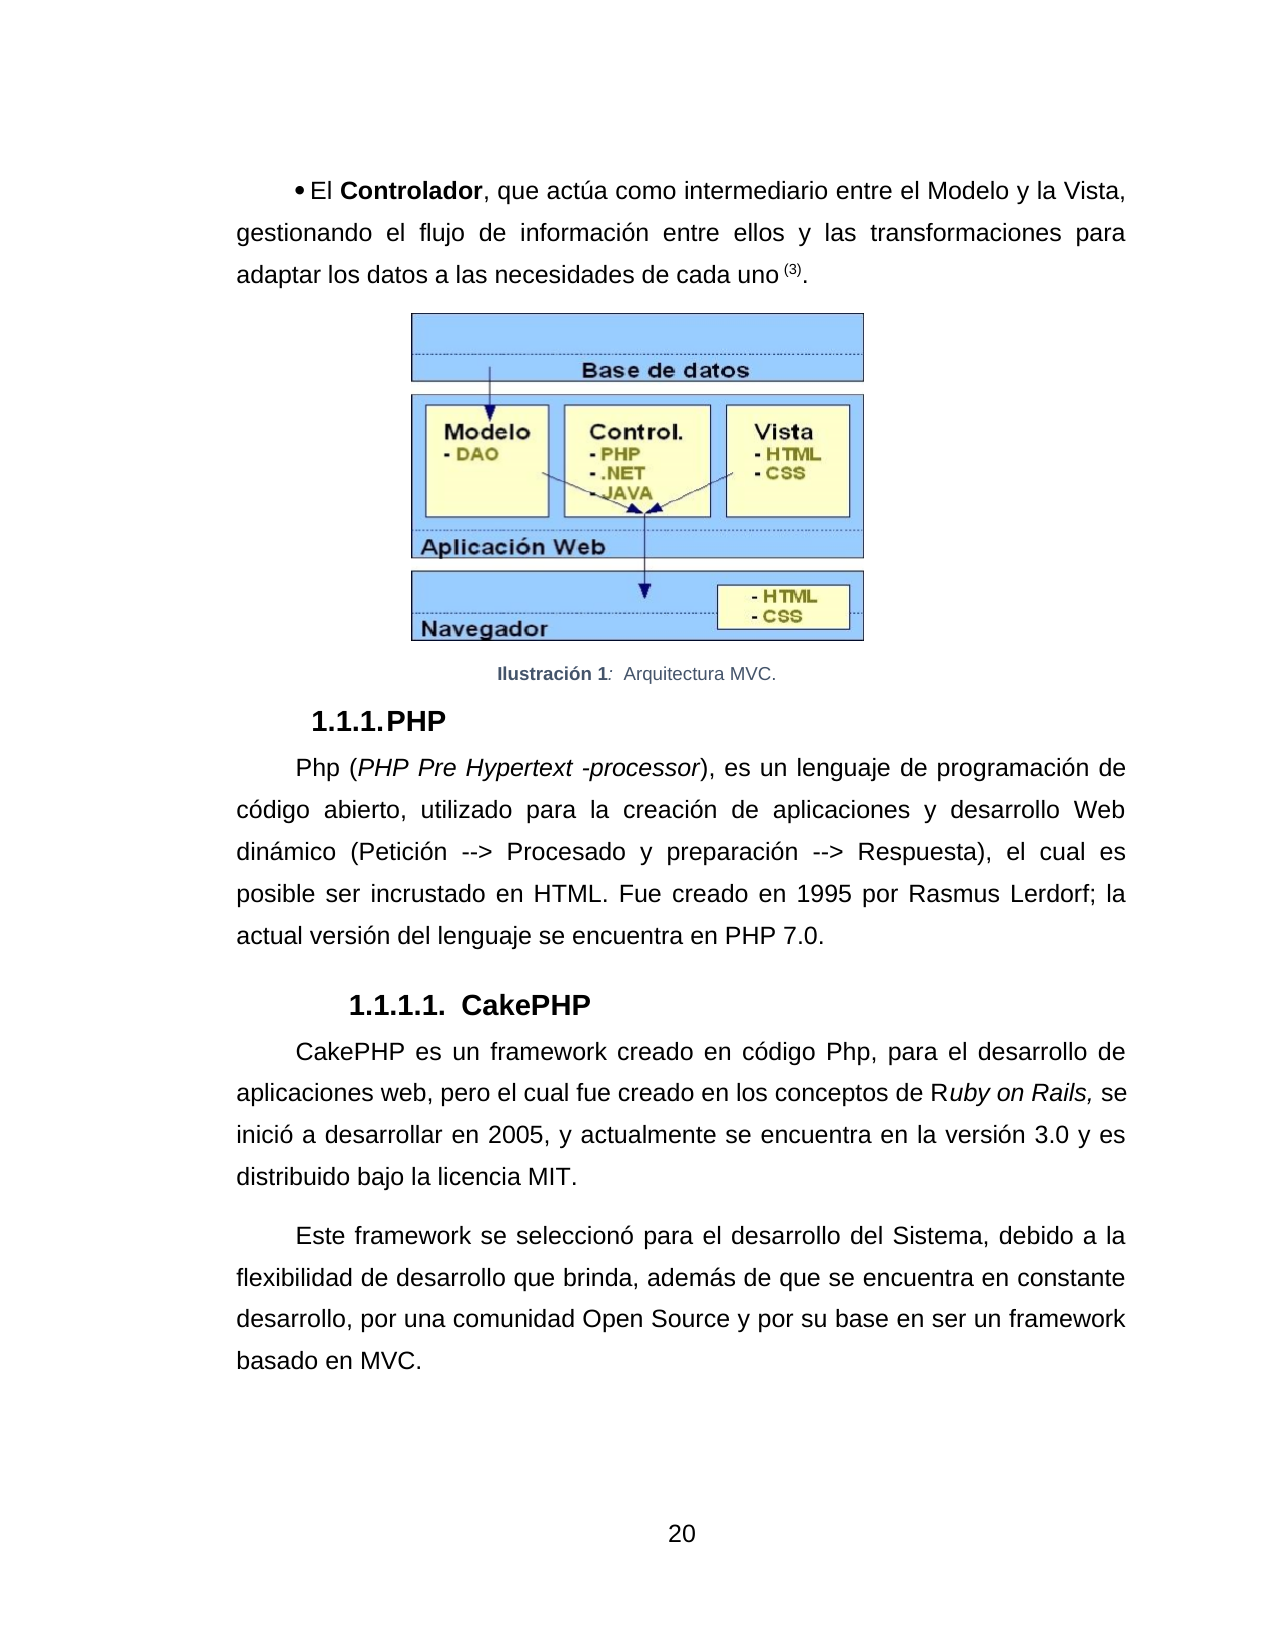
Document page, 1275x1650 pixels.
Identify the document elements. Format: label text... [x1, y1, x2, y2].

picture [407, 307, 868, 646]
list El Controlador, que actúa como intermediario entre el Modelo y la Vista, gestionando el flujo de información entre ellos y las transformaciones para adaptar los datos a las necesidades de cada uno (3). [236, 177, 1127, 289]
text CakePHP es un framework creado en código Php, para el desarrollo de aplicaciones web, pero el cual fue creado en los conceptos de Ruby on Rails, se inició a desarrollar en 2005, y actualmente se encuentra en la versión 3.0 y es distribuido bajo la licencia MIT. [236, 1037, 1127, 1191]
subtitle CakePHP [349, 988, 1127, 1021]
list Ilustración 1: Arquitectura MVC. [415, 664, 858, 684]
list [406, 655, 867, 693]
text Php (PHP Pre Hypertext -processor), es un lenguaje de programación de código abierto, utilizado para la creación de aplicaciones y desarrollo Web dinámico (Petición --> Procesado y preparación --> Respuesta), el cual es posible ser incrustado en HTML. Fue creado en 1995 por Rasmus Lerdorf; la actual versión del lenguaje se encuentra en PHP 7.0. [236, 754, 1127, 949]
subtitle PHP [311, 328, 1127, 738]
text Este framework se seleccionó para el desarrollo del Sistema, debido a la flexibilidad de desarrollo que brinda, además de que se encuentra en constante desarrollo, por una comunidad Open Source y por su base en ser un framework basado en MVC. [236, 1222, 1127, 1375]
